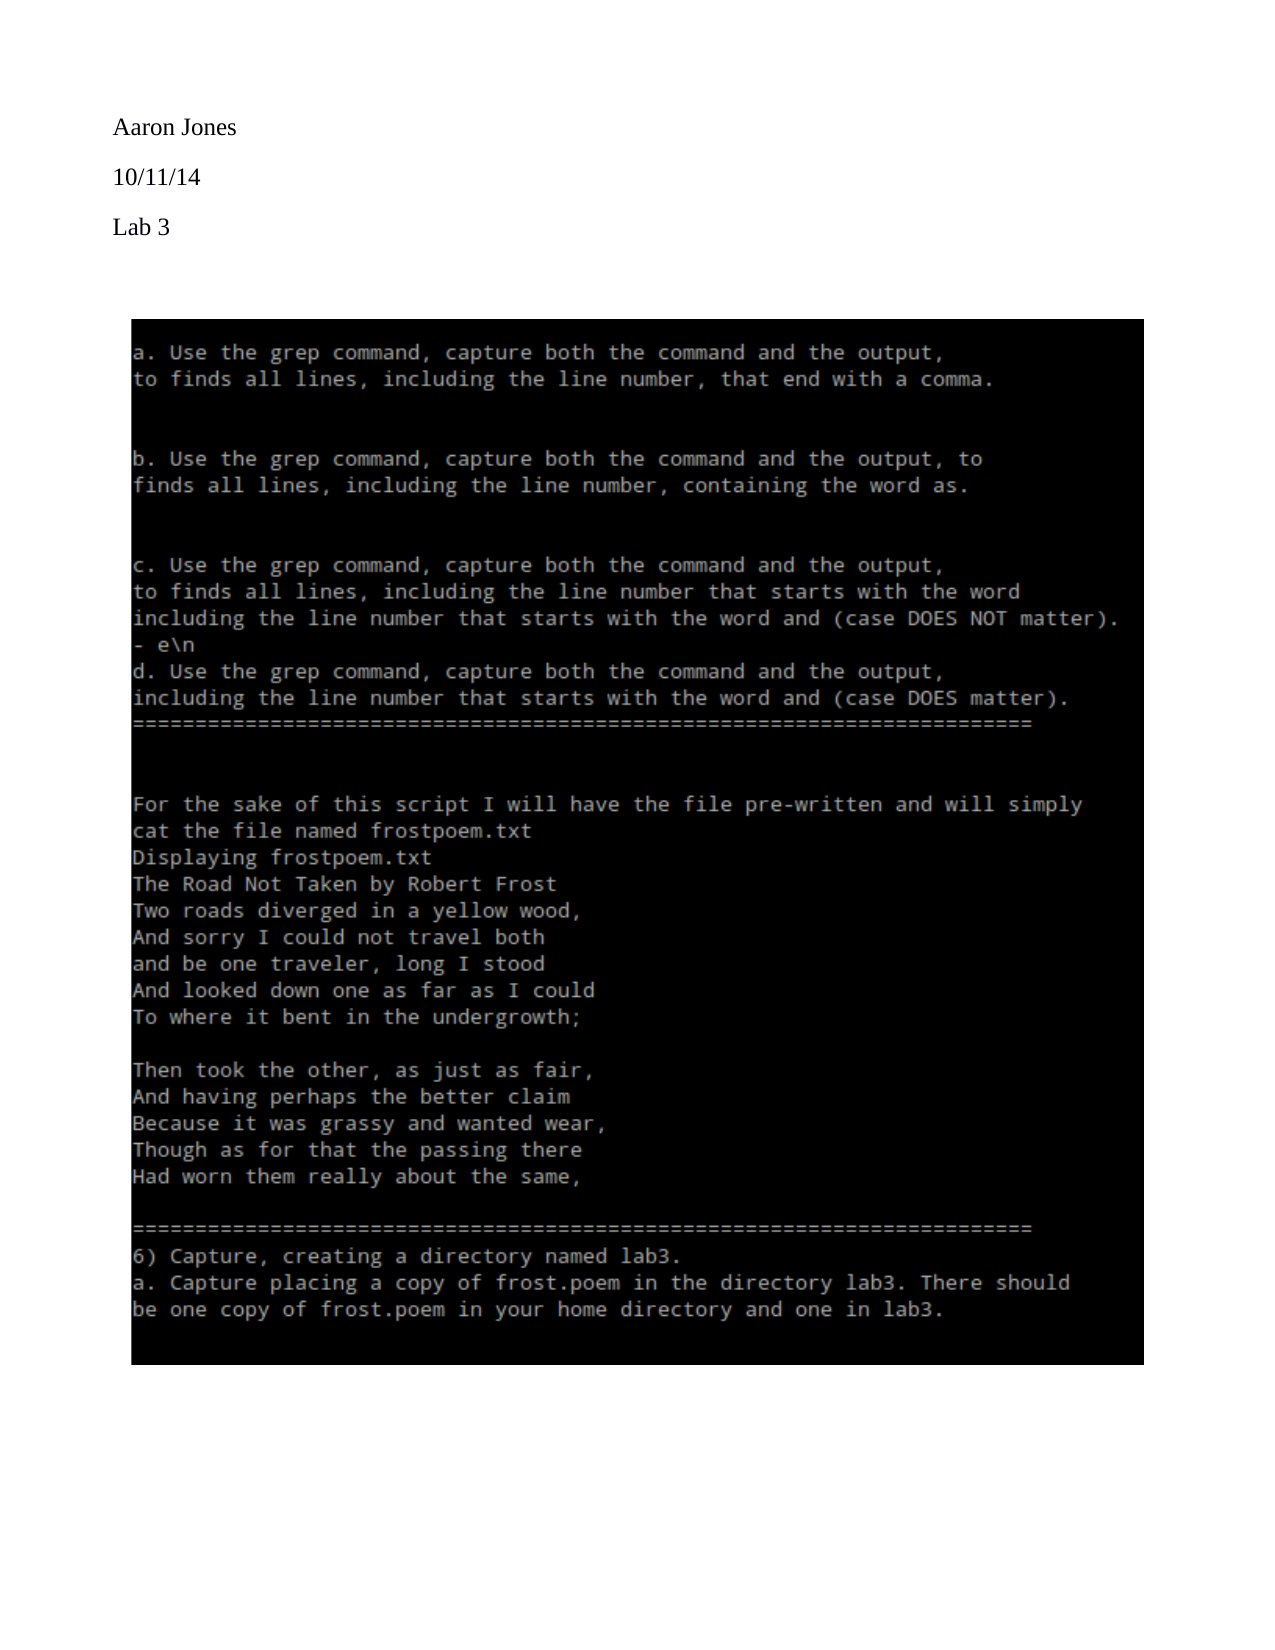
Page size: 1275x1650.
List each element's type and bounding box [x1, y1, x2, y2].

picture [131, 319, 1144, 1365]
